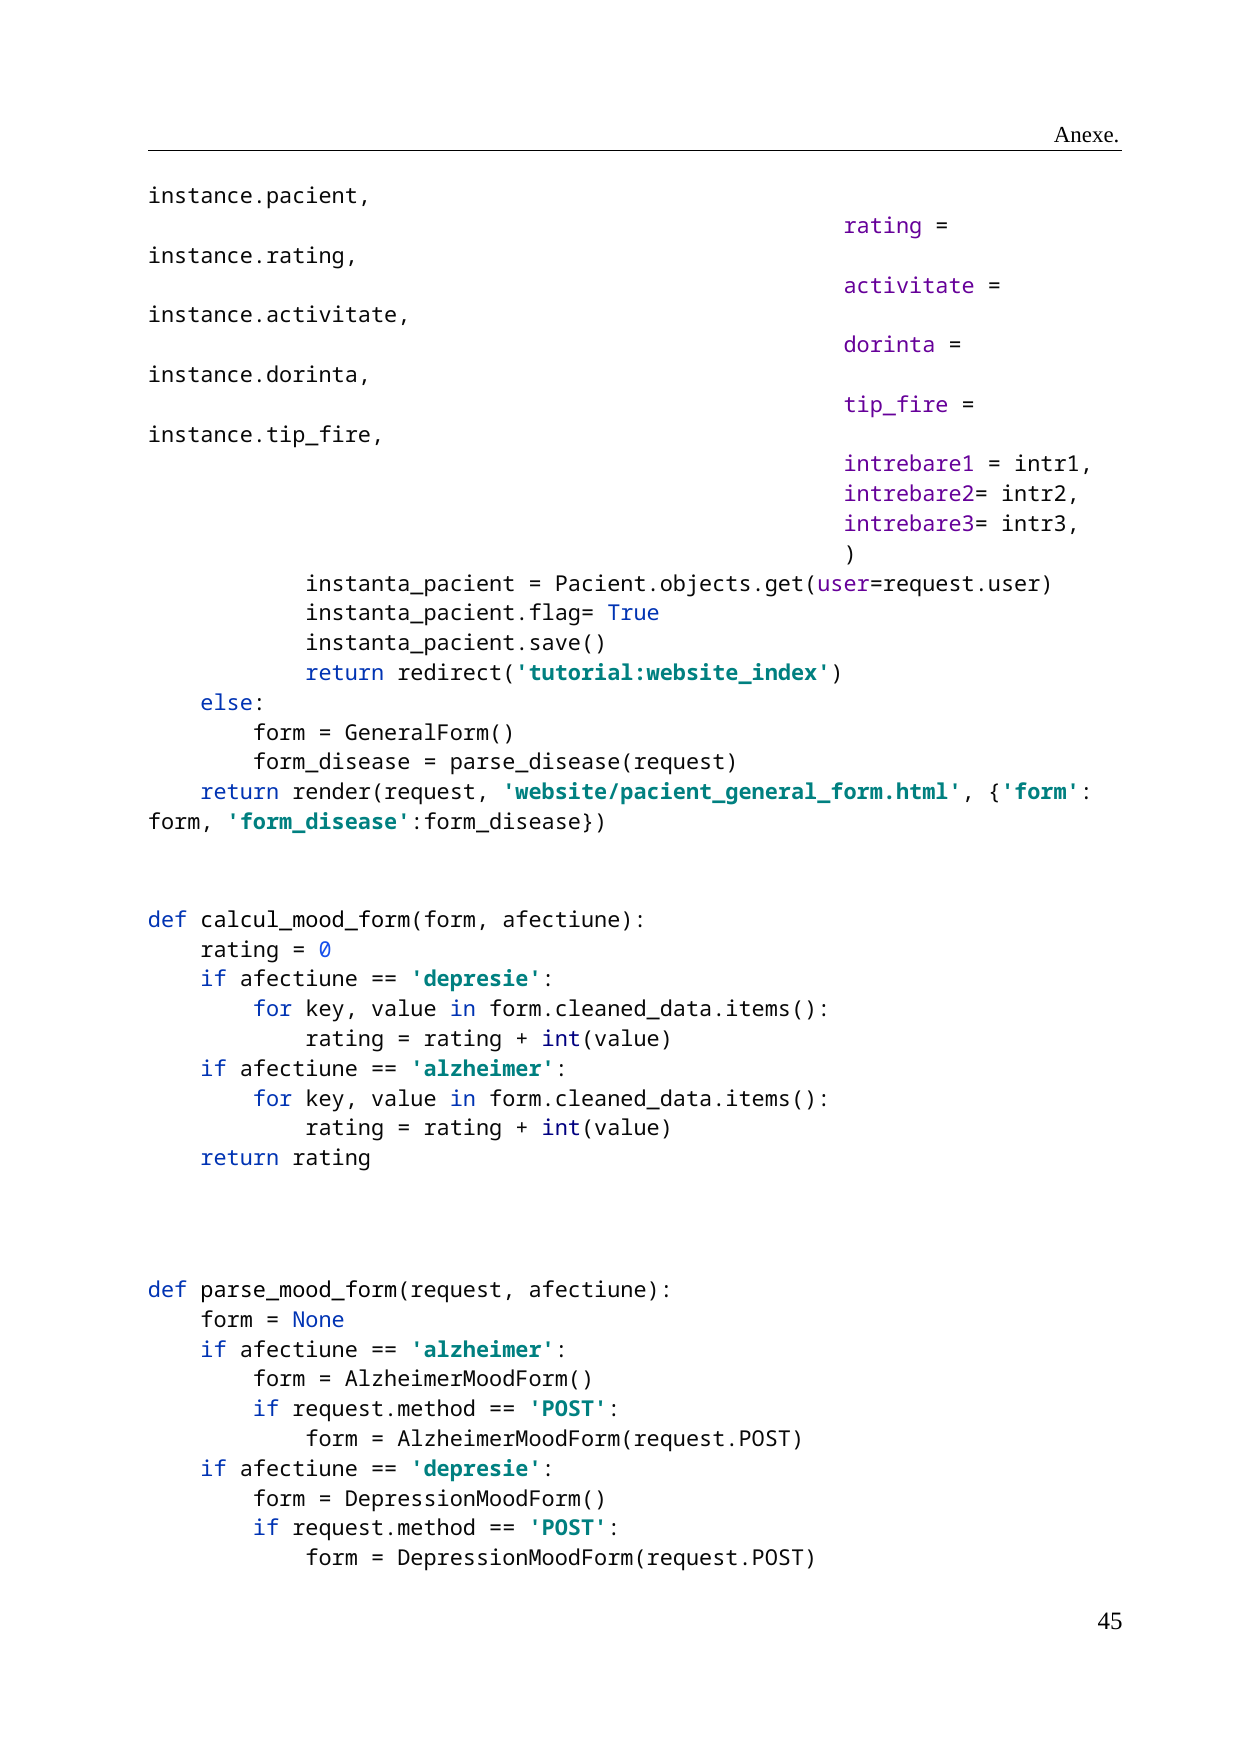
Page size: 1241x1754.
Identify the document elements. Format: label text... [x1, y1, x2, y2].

text instance.pacient, rating = instance.rating, activitate = instance.activitate, dorinta = instance.dorinta, tip_fire = instance.tip_fire, intrebare1 = intr1, intrebare2= intr2, intrebare3= intr3, ) instanta_pacient = Pacient.objects.get(user=request.user) instanta_pacient.flag= True instanta_pacient.save() return redirect('tutorial:website_index') else: form = GeneralForm() form_disease = parse_disease(request) return render(request, 'website/pacient_general_form.html', {'form': form, 'form_disease':form_disease}) def calcul_mood_form(form, afectiune): rating = 0 if afectiune == 'depresie': for key, value in form.cleaned_data.items(): rating = rating + int(value) if afectiune == 'alzheimer': for key, value in form.cleaned_data.items(): rating = rating + int(value) return rating def parse_mood_form(request, afectiune): form = None if afectiune == 'alzheimer': form = AlzheimerMoodForm() if request.method == 'POST': form = AlzheimerMoodForm(request.POST) if afectiune == 'depresie': form = DepressionMoodForm() if request.method == 'POST': form = DepressionMoodForm(request.POST) [148, 180, 1122, 1572]
